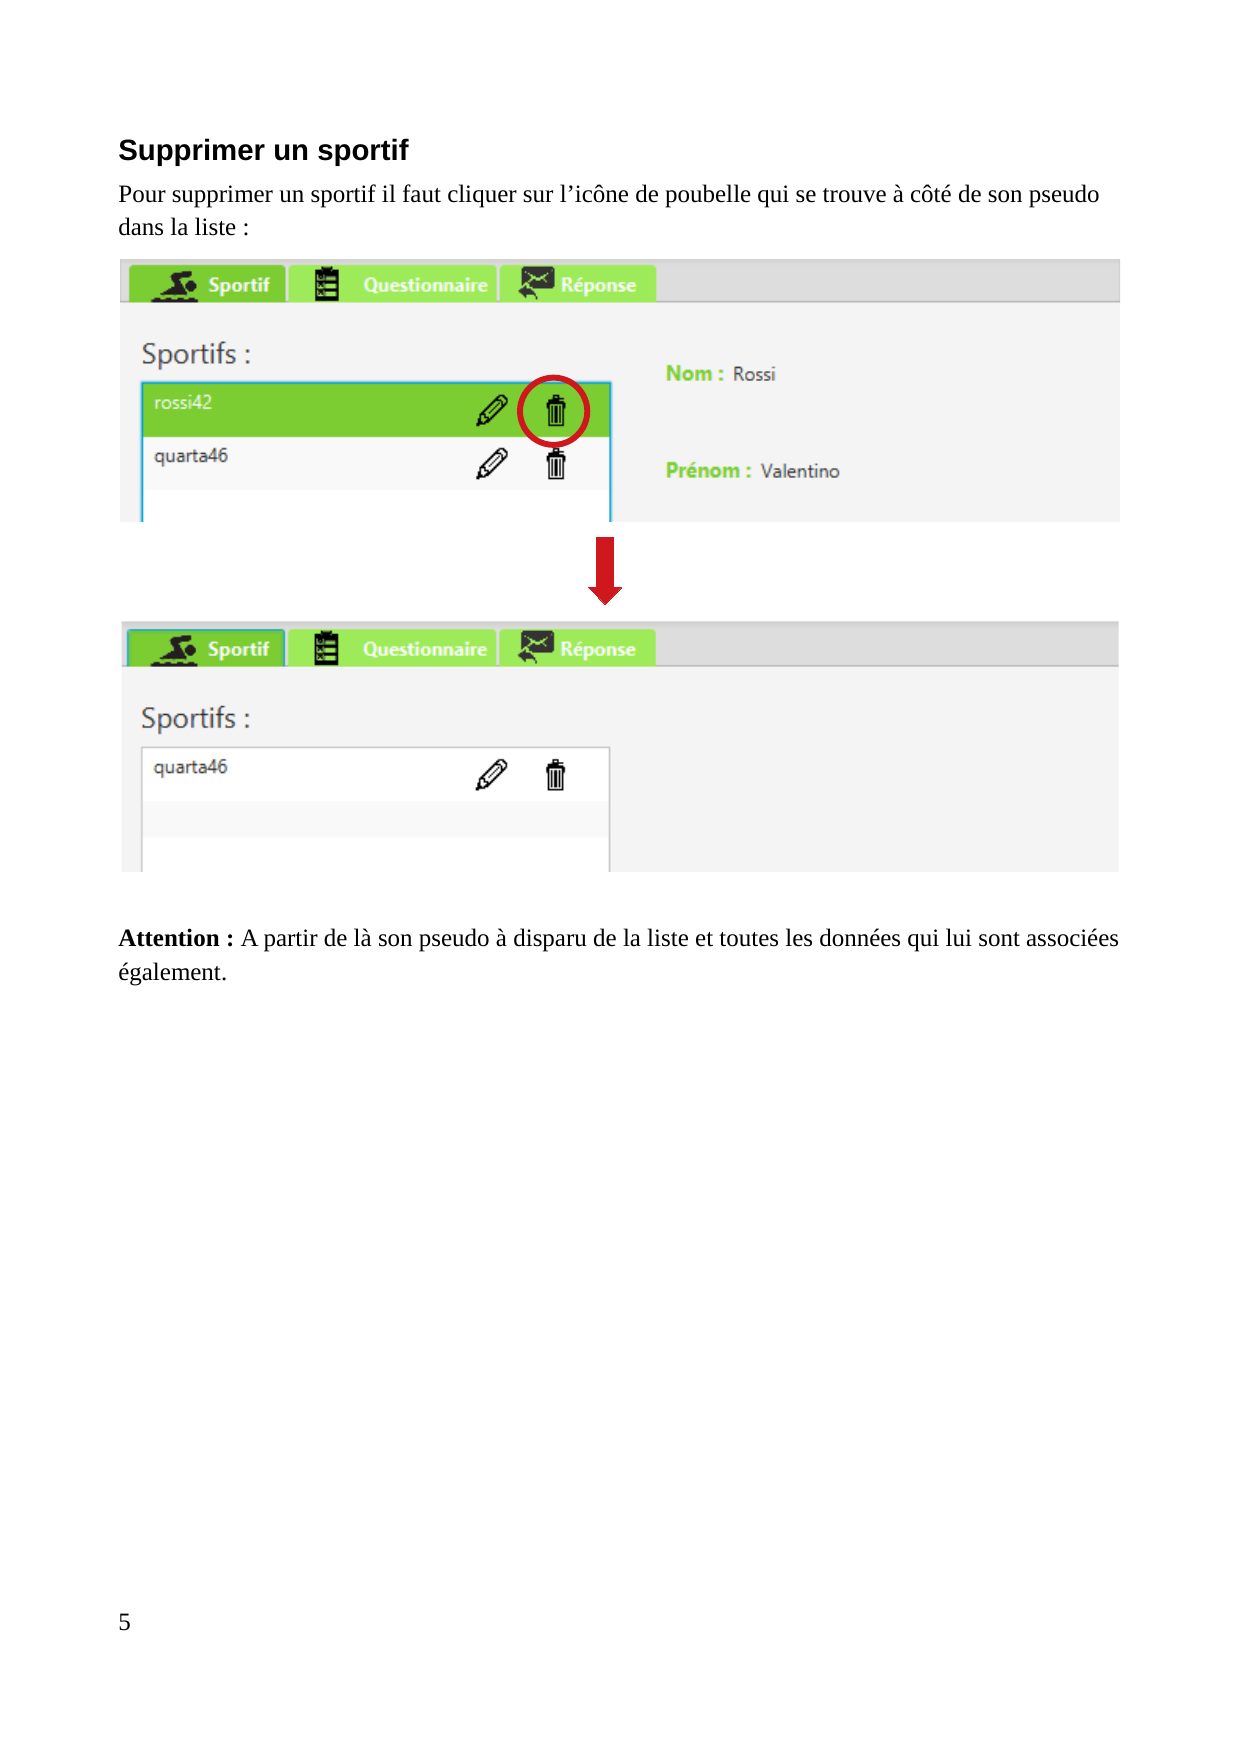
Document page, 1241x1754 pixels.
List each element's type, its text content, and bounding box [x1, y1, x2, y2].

text Attention : A partir de là son pseudo à disparu de la liste et toutes les données qui lui sont associées également. [118, 923, 1122, 985]
subtitle Supprimer un sportif [118, 133, 1122, 166]
text Pour supprimer un sportif il faut cliquer sur l’icône de poubelle qui se trouve à côté de son pseudo dans la liste : [118, 179, 1122, 241]
picture [121, 620, 1119, 872]
picture [120, 259, 1121, 522]
